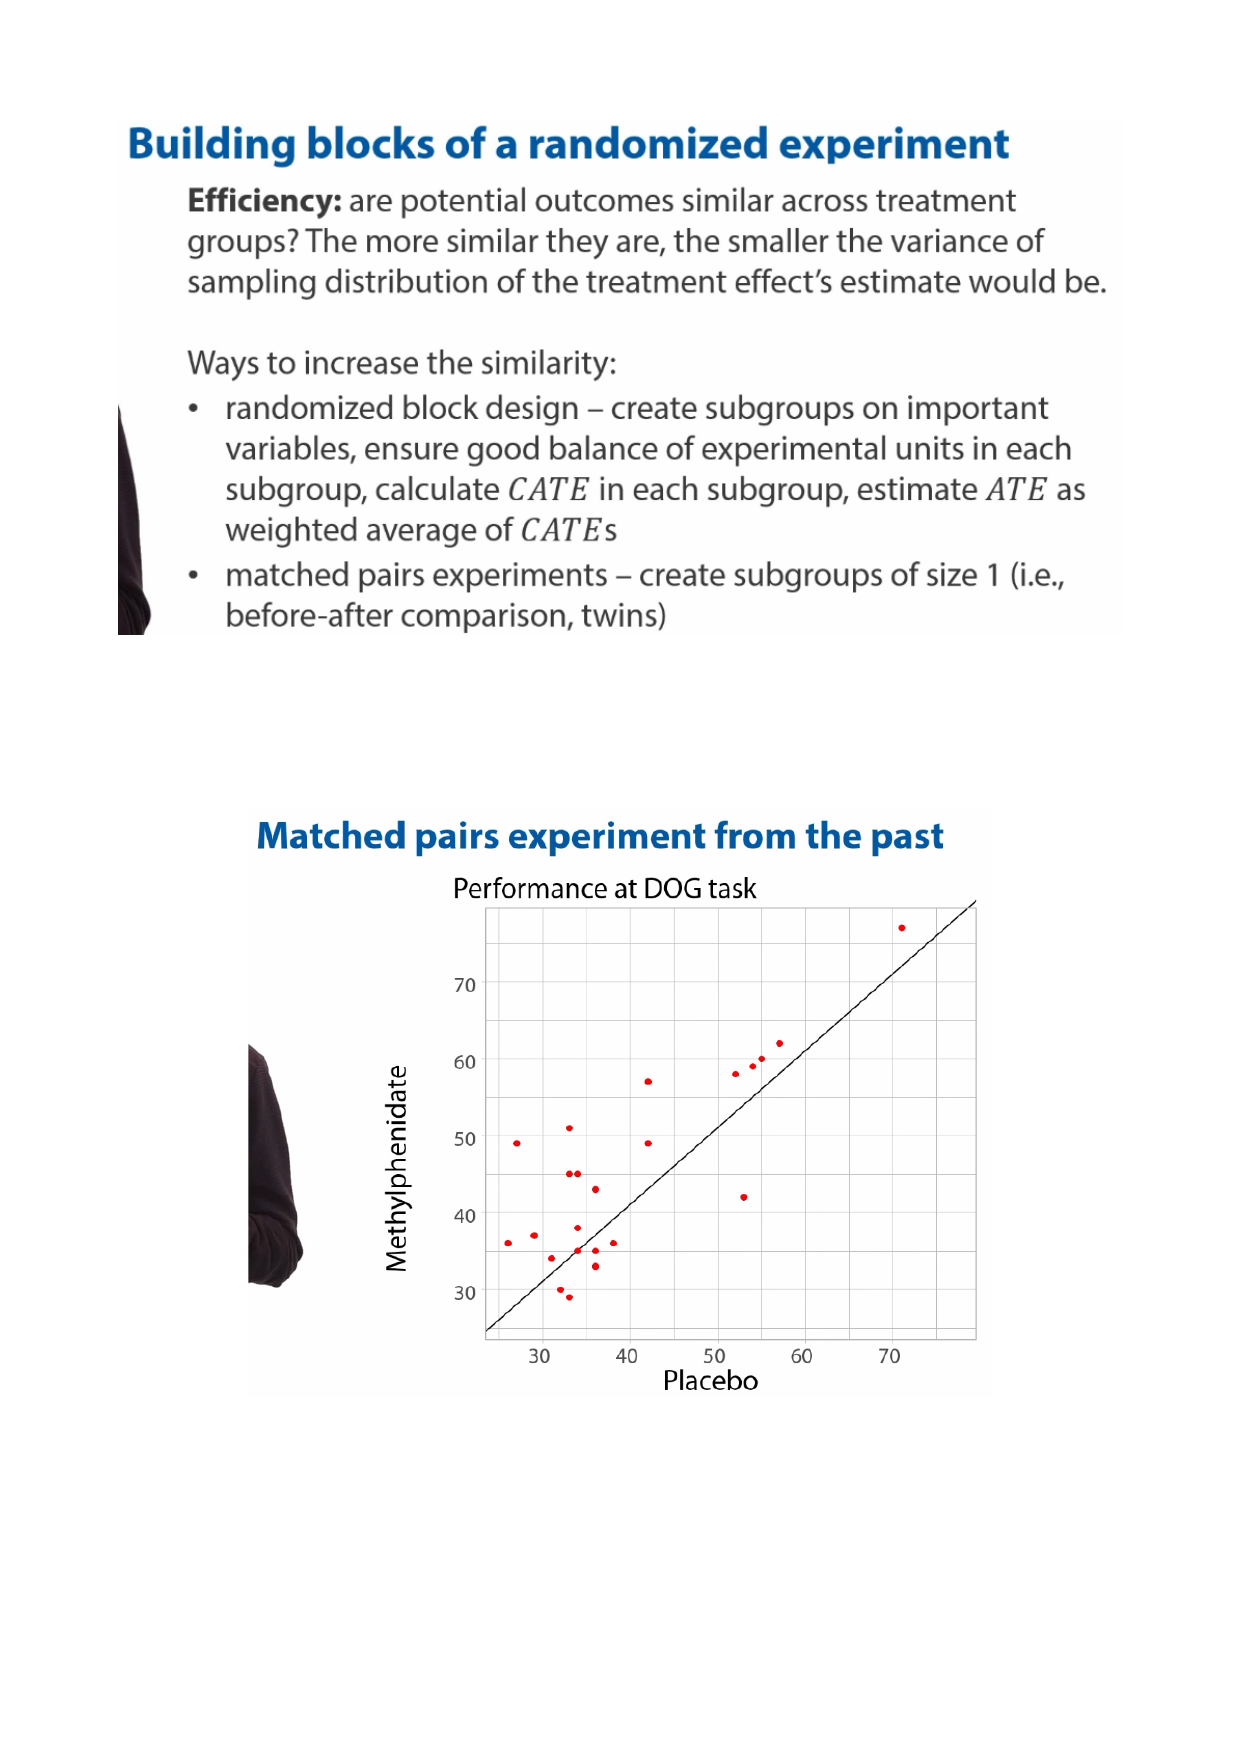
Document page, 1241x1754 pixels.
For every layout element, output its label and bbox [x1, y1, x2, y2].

picture [248, 807, 992, 1397]
picture [118, 118, 1123, 635]
